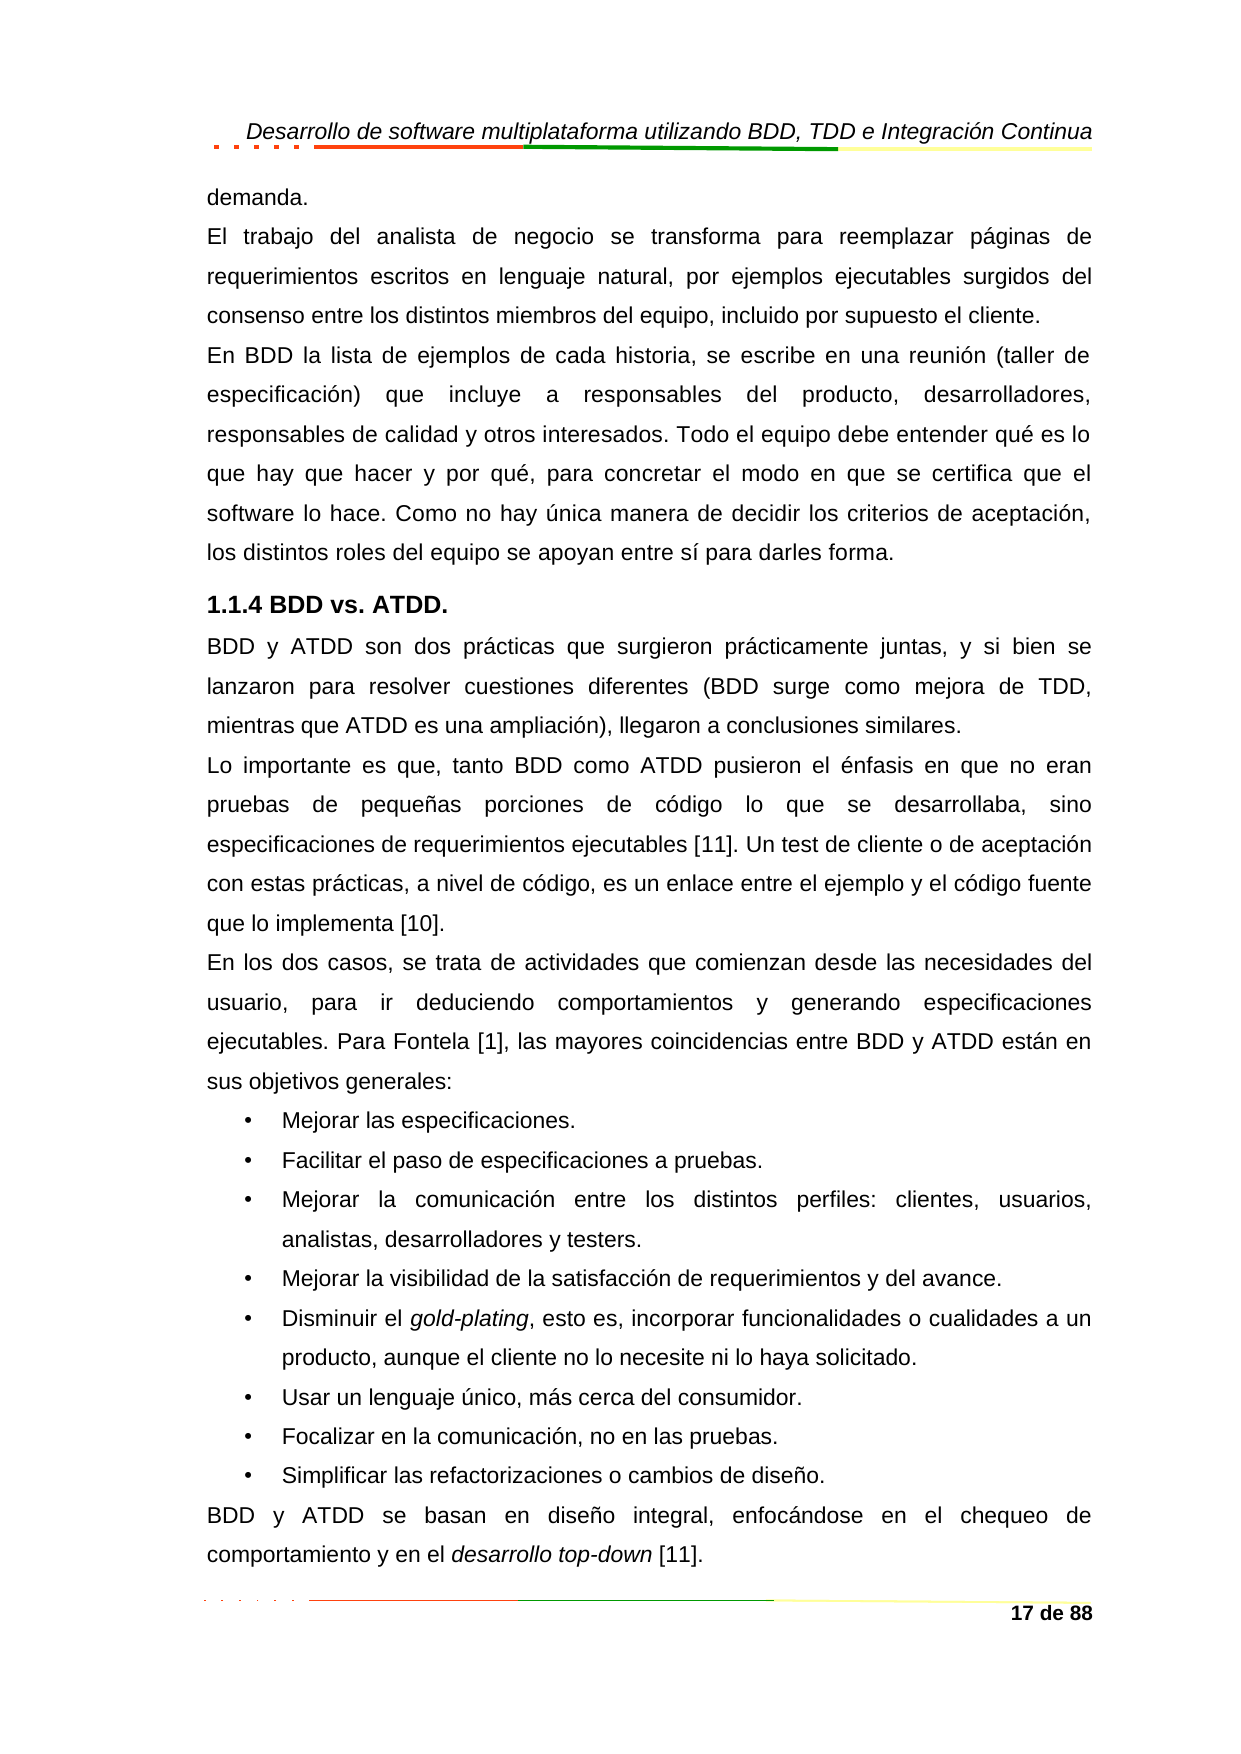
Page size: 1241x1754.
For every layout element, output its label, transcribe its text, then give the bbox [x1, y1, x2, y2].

list Mejorar la visibilidad de la satisfacción de requerimientos y del avance. [244, 1265, 1093, 1291]
text En BDD la lista de ejemplos de cada historia, se escribe en una reunión (taller de especificación) que incluye a responsables del producto, desarrolladores, responsables de calidad y otros interesados. Todo el equipo debe entender qué es lo que hay que hacer y por qué, para concretar el modo en que se certifica que el software lo hace. Como no hay única manera de decidir los criterios de aceptación, los distintos roles del equipo se apoyan entre sí para darles forma. [207, 342, 1093, 565]
text demanda. [207, 184, 1093, 210]
text El trabajo del analista de negocio se transforma para reemplazar páginas de requerimientos escritos en lenguaje natural, por ejemplos ejecutables surgidos del consenso entre los distintos miembros del equipo, incluido por supuesto el cliente. [207, 223, 1093, 328]
list Mejorar la comunicación entre los distintos perfiles: clientes, usuarios, analistas, desarrolladores y testers. [244, 1186, 1093, 1252]
list Usar un lenguaje único, más cerca del consumidor. [244, 1383, 1093, 1410]
list Mejorar las especificaciones. [244, 1107, 1093, 1133]
text BDD y ATDD se basan en diseño integral, enfocándose en el chequeo de comportamiento y en el desarrollo top-down [11]. [207, 1502, 1093, 1568]
text En los dos casos, se trata de actividades que comienzan desde las necesidades del usuario, para ir deduciendo comportamientos y generando especificaciones ejecutables. Para Fontela [1], las mayores coincidencias entre BDD y ATDD están en sus objetivos generales: [207, 949, 1093, 1094]
list Simplificar las refactorizaciones o cambios de diseño. [244, 1462, 1093, 1489]
list Disminuir el gold-plating, esto es, incorporar funcionalidades o cualidades a un producto, aunque el cliente no lo necesite ni lo haya solicitado. [244, 1304, 1093, 1370]
list Focalizar en la comunicación, no en las pruebas. [244, 1423, 1093, 1449]
list 1.1.4 BDD vs. ATDD. [207, 590, 1093, 619]
list Facilitar el paso de especificaciones a pruebas. [244, 1147, 1093, 1173]
text Lo importante es que, tanto BDD como ATDD pusieron el énfasis en que no eran pruebas de pequeñas porciones de código lo que se desarrollaba, sino especificaciones de requerimientos ejecutables [11]. Un test de cliente o de aceptación con estas prácticas, a nivel de código, es un enlace entre el ejemplo y el código fuente que lo implementa [10]. [207, 752, 1093, 936]
text BDD y ATDD son dos prácticas que surgieron prácticamente juntas, y si bien se lanzaron para resolver cuestiones diferentes (BDD surge como mejora de TDD, mientras que ATDD es una ampliación), llegaron a conclusiones similares. [207, 633, 1093, 739]
